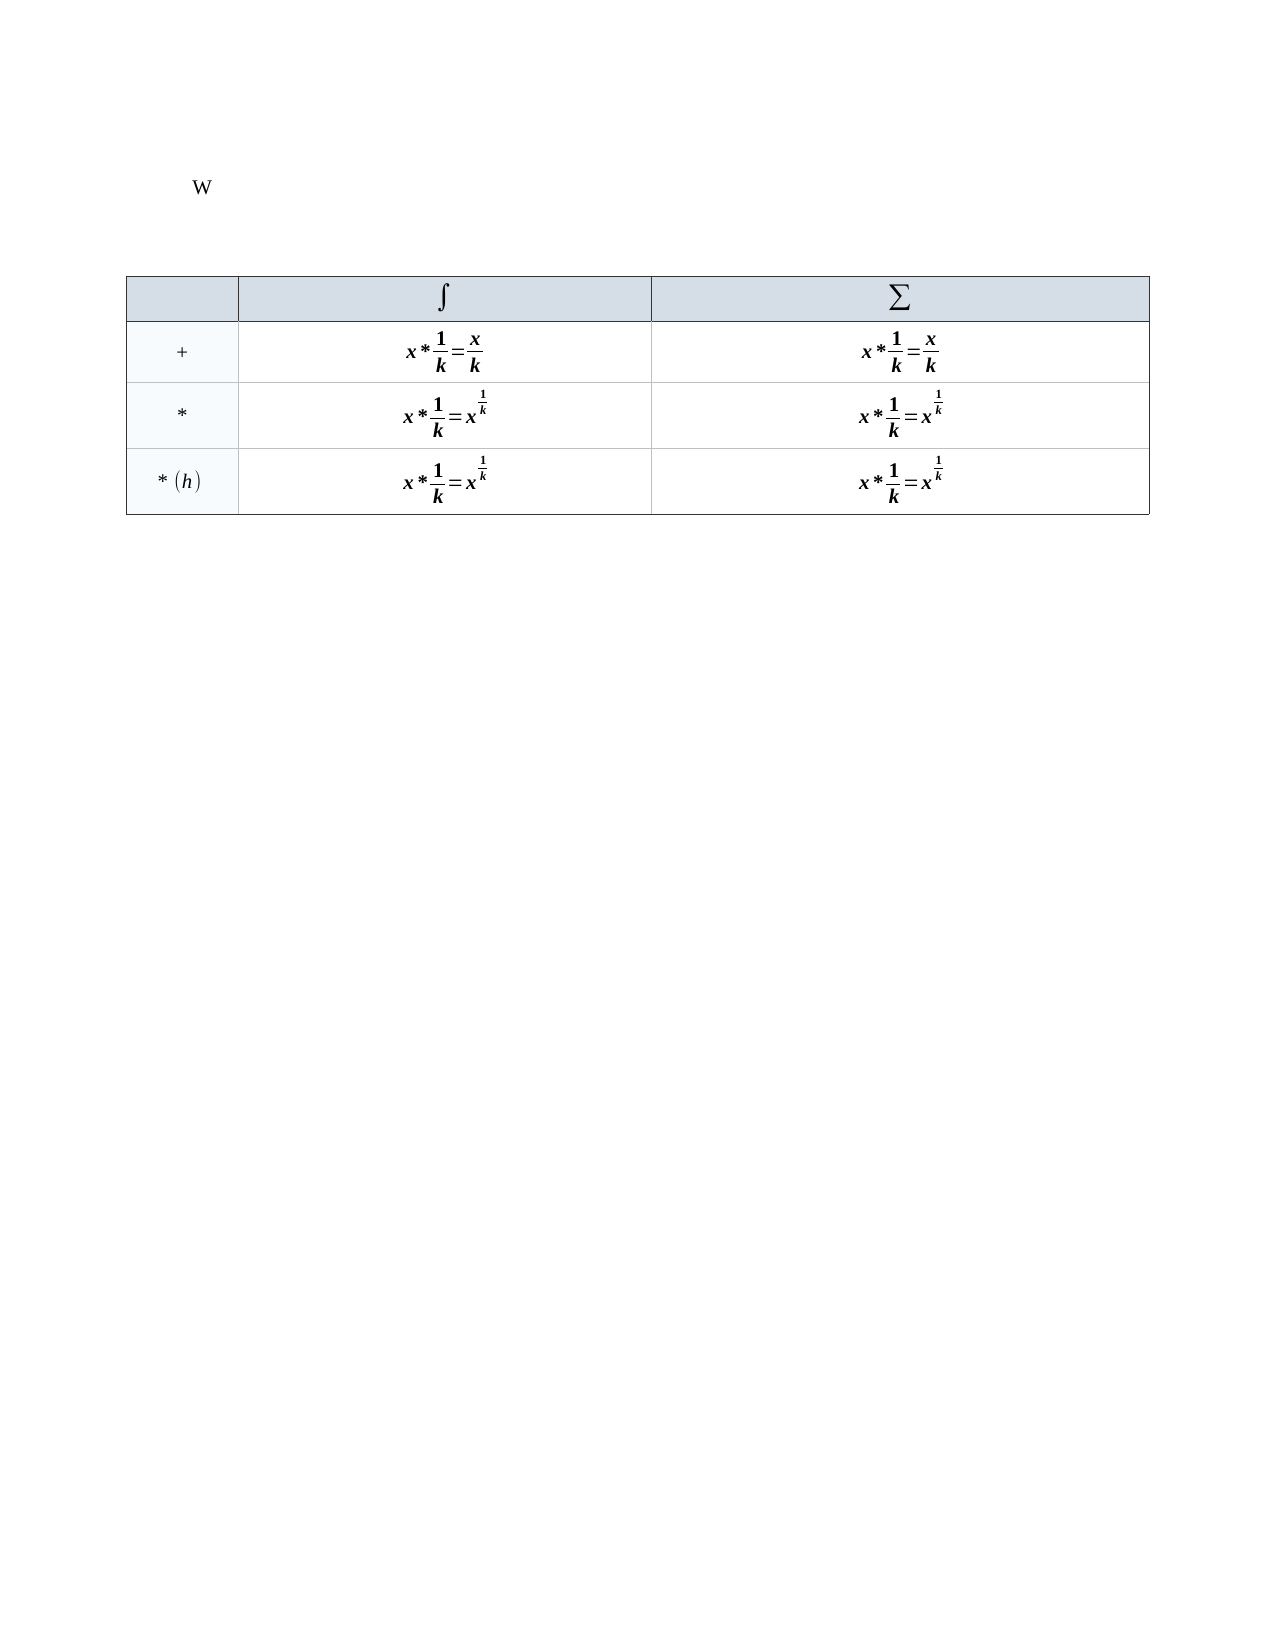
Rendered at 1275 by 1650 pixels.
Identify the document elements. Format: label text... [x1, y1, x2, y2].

table_cell [239, 322, 651, 382]
table_cell [652, 322, 1149, 382]
table_cell * [127, 383, 238, 448]
table_header [652, 277, 1149, 321]
table_cell [652, 449, 1149, 514]
table_header [127, 277, 238, 321]
table_cell + [127, 322, 238, 382]
table_cell [239, 449, 651, 514]
table_cell * [127, 449, 238, 514]
table_cell [652, 383, 1149, 448]
text W [118, 175, 1157, 199]
table_cell [239, 383, 651, 448]
table_header [239, 277, 651, 321]
